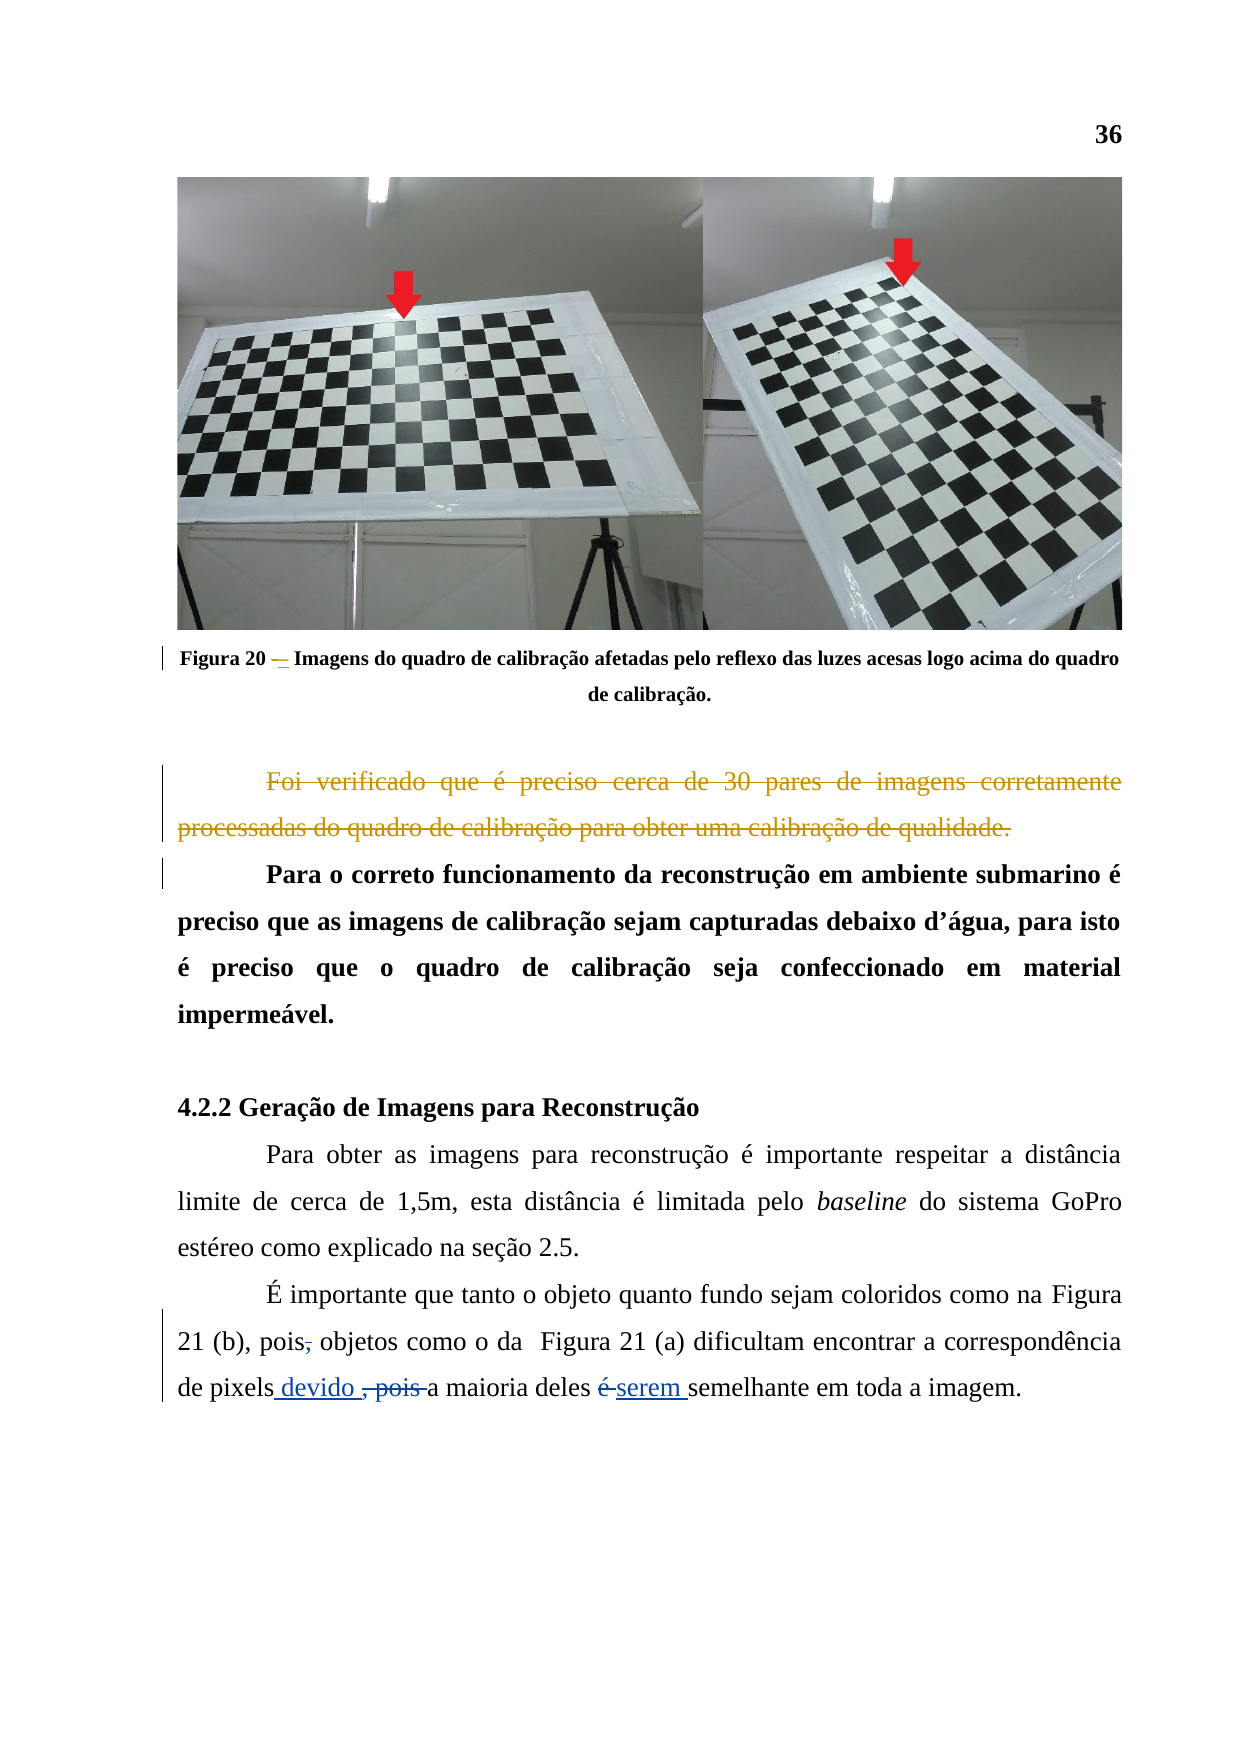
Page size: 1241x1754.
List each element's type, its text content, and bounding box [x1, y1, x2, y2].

subtitle Geração de Imagens para Reconstrução [177, 1091, 1122, 1122]
picture [177, 177, 1123, 630]
text Para obter as imagens para reconstrução é importante respeitar a distância limite de cerca de 1,5m, esta distância é limitada pelo baseline do sistema GoPro estéreo como explicado na seção 2.5. [177, 1138, 1122, 1262]
text Figura 20 – Imagens do quadro de calibração afetadas pelo reflexo das luzes acesas logo acima do quadro de calibração. [177, 646, 1122, 706]
text É importante que tanto o objeto quanto fundo sejam coloridos como na Figura 21 (b), pois objetos como o da Figura 21 (a) dificultam encontrar a correspondência de pixels devido a maioria deles serem semelhante em toda a imagem. [177, 1278, 1122, 1402]
text Para o correto funcionamento da reconstrução em ambiente submarino é preciso que as imagens de calibração sejam capturadas debaixo d’água, para isto é preciso que o quadro de calibração seja confeccionado em material impermeável. [177, 764, 1122, 842]
